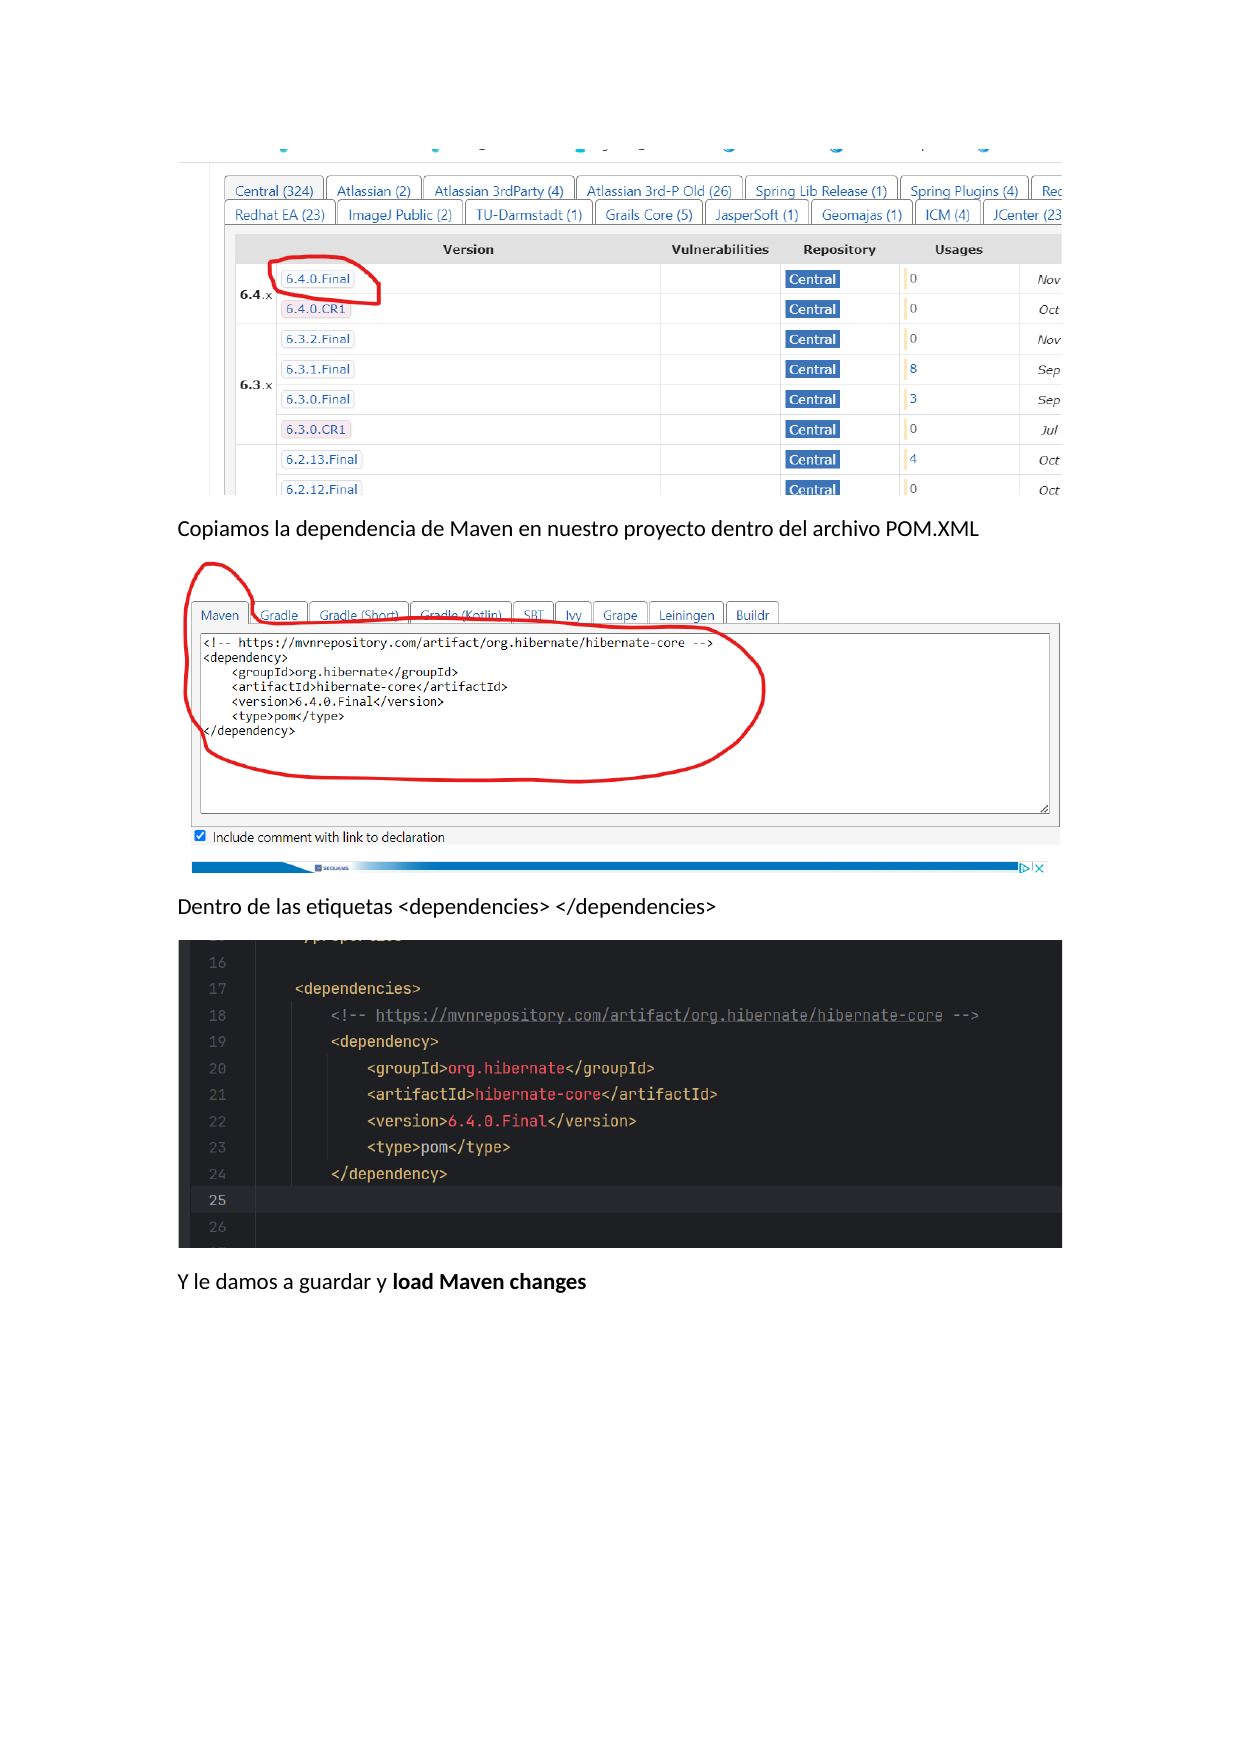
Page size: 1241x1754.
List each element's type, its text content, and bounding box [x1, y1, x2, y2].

picture [178, 561, 1063, 873]
picture [178, 940, 1063, 1248]
text Dentro de las etiquetas <dependencies> </dependencies> [177, 892, 1063, 920]
text Y le damos a guardar y load Maven changes [177, 1267, 1063, 1295]
text Copiamos la dependencia de Maven en nuestro proyecto dentro del archivo POM.XML [177, 514, 1063, 542]
picture [178, 149, 1062, 495]
